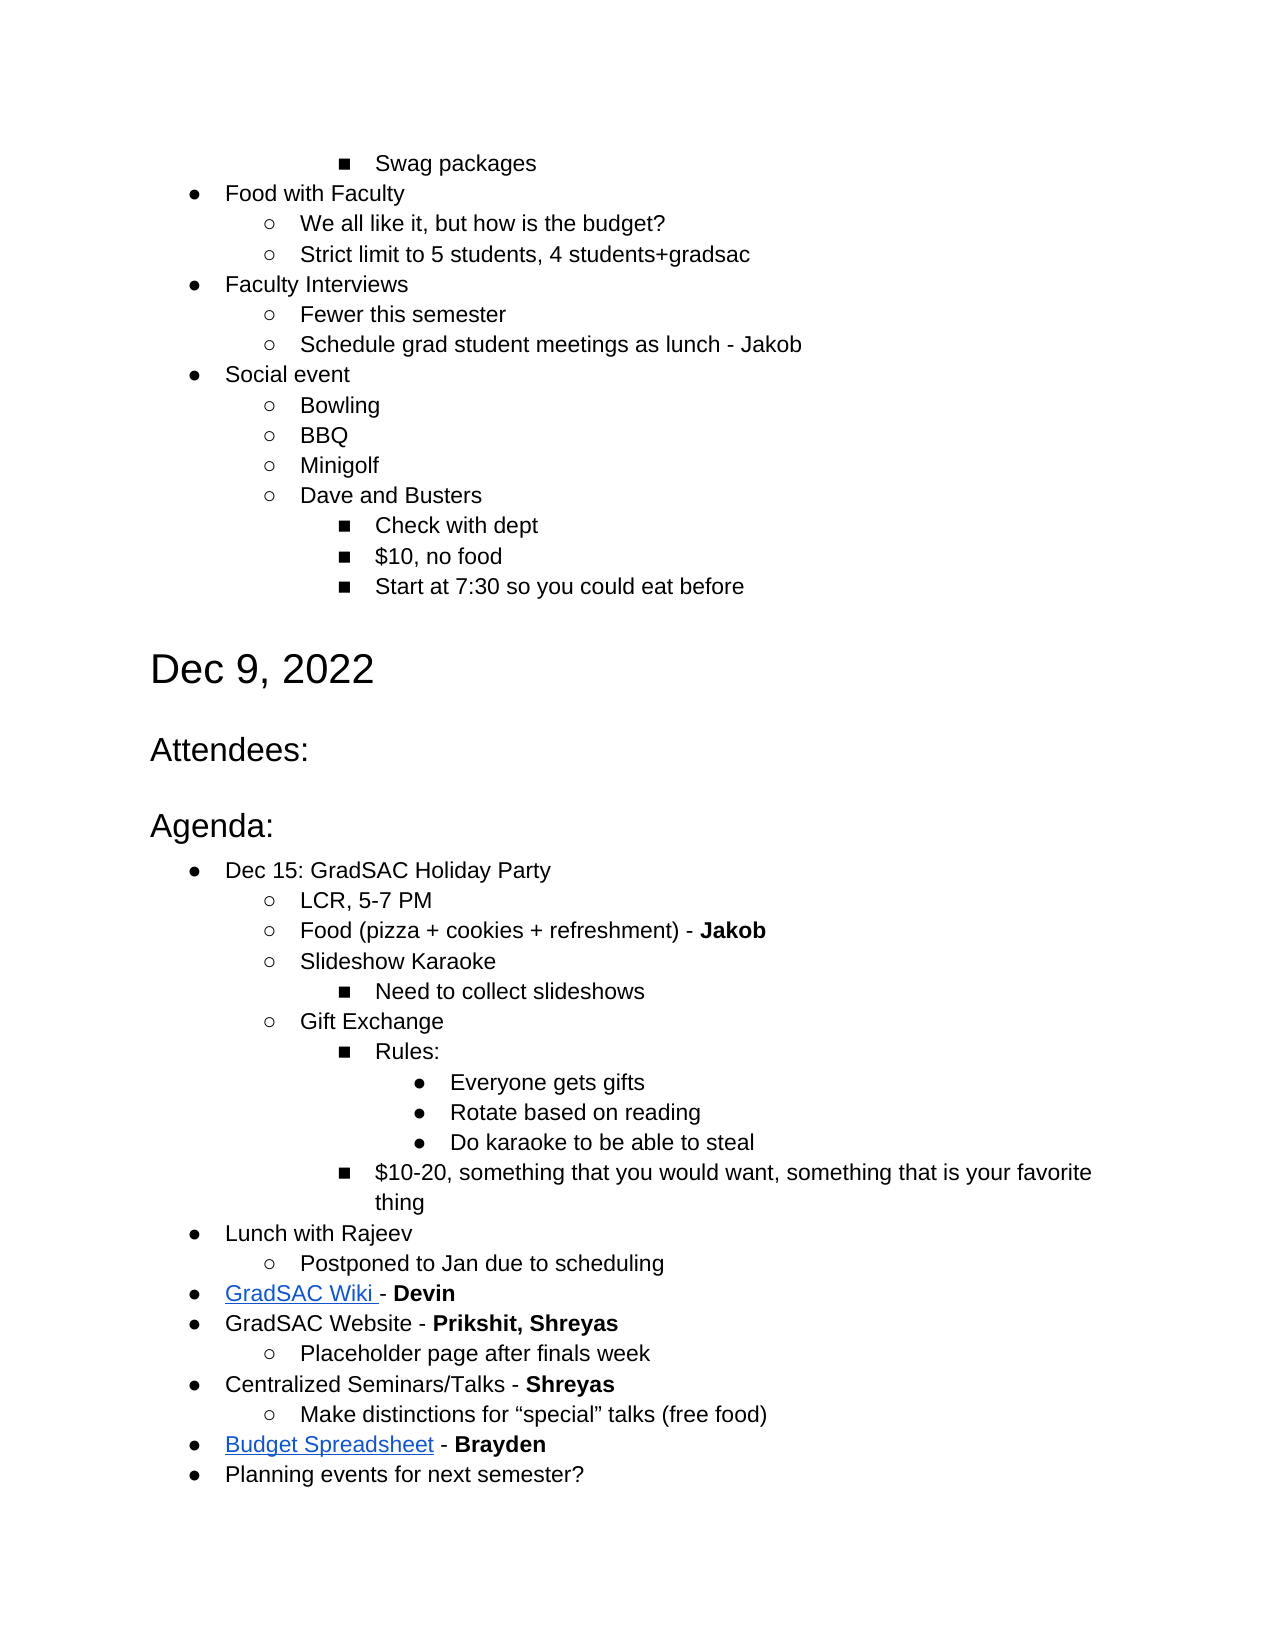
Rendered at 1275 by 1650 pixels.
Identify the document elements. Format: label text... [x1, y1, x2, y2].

list Everyone gets gifts [412, 1068, 1125, 1095]
list $10, no food [337, 543, 1125, 569]
list Strict limit to 5 students, 4 students+gradsac [262, 241, 1125, 267]
list Do karaoke to be able to steal [412, 1129, 1125, 1155]
list Bowling [262, 392, 1125, 418]
list Rules: [337, 1038, 1125, 1065]
list LCR, 5-7 PM [262, 887, 1125, 914]
list Food with Faculty [187, 180, 1125, 207]
list Make distinctions for “special” talks (free food) [262, 1401, 1125, 1427]
list Rotate based on reading [412, 1099, 1125, 1125]
list Centralized Seminars/Talks - Shreyas [187, 1371, 1125, 1397]
list Planning events for next semester? [187, 1461, 1125, 1488]
list Lunch with Rajeev [187, 1219, 1125, 1246]
list Faculty Interviews [187, 271, 1125, 297]
subtitle Dec 9, 2022 [150, 645, 1125, 693]
list Schedule grad student meetings as lunch - Jakob [262, 331, 1125, 358]
list Postponed to Jan due to scheduling [262, 1250, 1125, 1276]
list Swag packages [337, 150, 1125, 176]
list Placeholder page after finals week [262, 1340, 1125, 1367]
list Check with dept [337, 512, 1125, 539]
list GradSAC Wiki - Devin [187, 1280, 1125, 1306]
list GradSAC Website - Prikshit, Shreyas [187, 1310, 1125, 1337]
list Slideshow Karaoke [262, 948, 1125, 974]
list BBQ [262, 422, 1125, 448]
list Minigolf [262, 452, 1125, 478]
list Dave and Busters [262, 482, 1125, 509]
list Fewer this semester [262, 301, 1125, 327]
list Budget Spreadsheet - Brayden [187, 1431, 1125, 1457]
list Food (pizza + cookies + refreshment) - Jakob [262, 917, 1125, 944]
list Dec 15: GradSAC Holiday Party [187, 857, 1125, 883]
subtitle Agenda: [150, 806, 1125, 844]
list Start at 7:30 so you could eat before [337, 573, 1125, 599]
list We all like it, but how is the budget? [262, 210, 1125, 237]
list Need to collect slideshows [337, 978, 1125, 1004]
list Social event [187, 361, 1125, 388]
subtitle Attendees: [150, 730, 1125, 769]
list Gift Exchange [262, 1008, 1125, 1034]
list $10-20, something that you would want, something that is your favorite thing [337, 1159, 1125, 1216]
